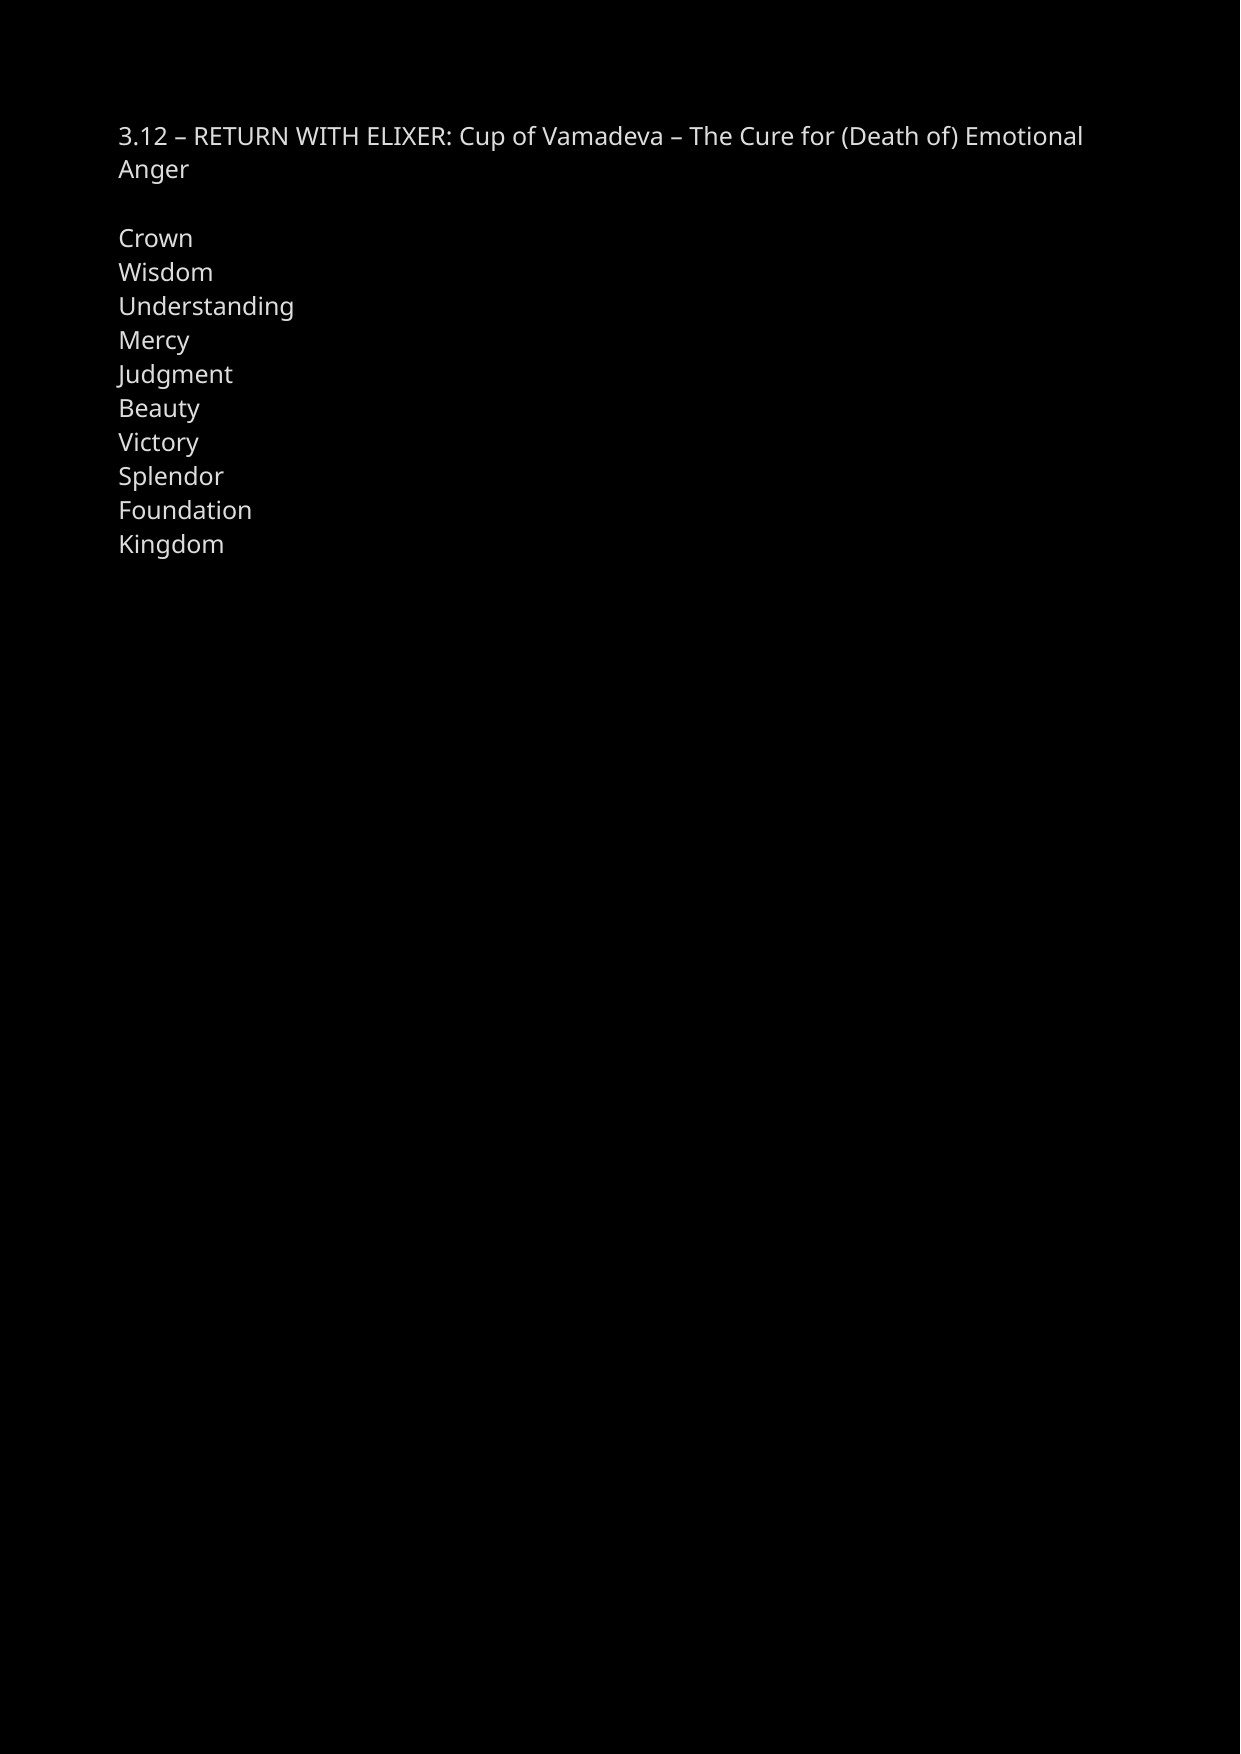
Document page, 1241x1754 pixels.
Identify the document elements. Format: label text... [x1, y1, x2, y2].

text Victory [118, 425, 1122, 459]
text Foundation [118, 493, 1122, 527]
text Splendor [118, 459, 1122, 493]
text Crown [118, 220, 1122, 254]
text Beauty [118, 391, 1122, 425]
text Mercy [118, 322, 1122, 357]
text 3.12 – RETURN WITH ELIXER: Cup of Vamadeva – The Cure for (Death of) Emotional Anger [118, 118, 1122, 186]
text Judgment [118, 357, 1122, 391]
text Kingdom [118, 527, 1122, 561]
text Wisdom [118, 254, 1122, 288]
text Understanding [118, 288, 1122, 322]
